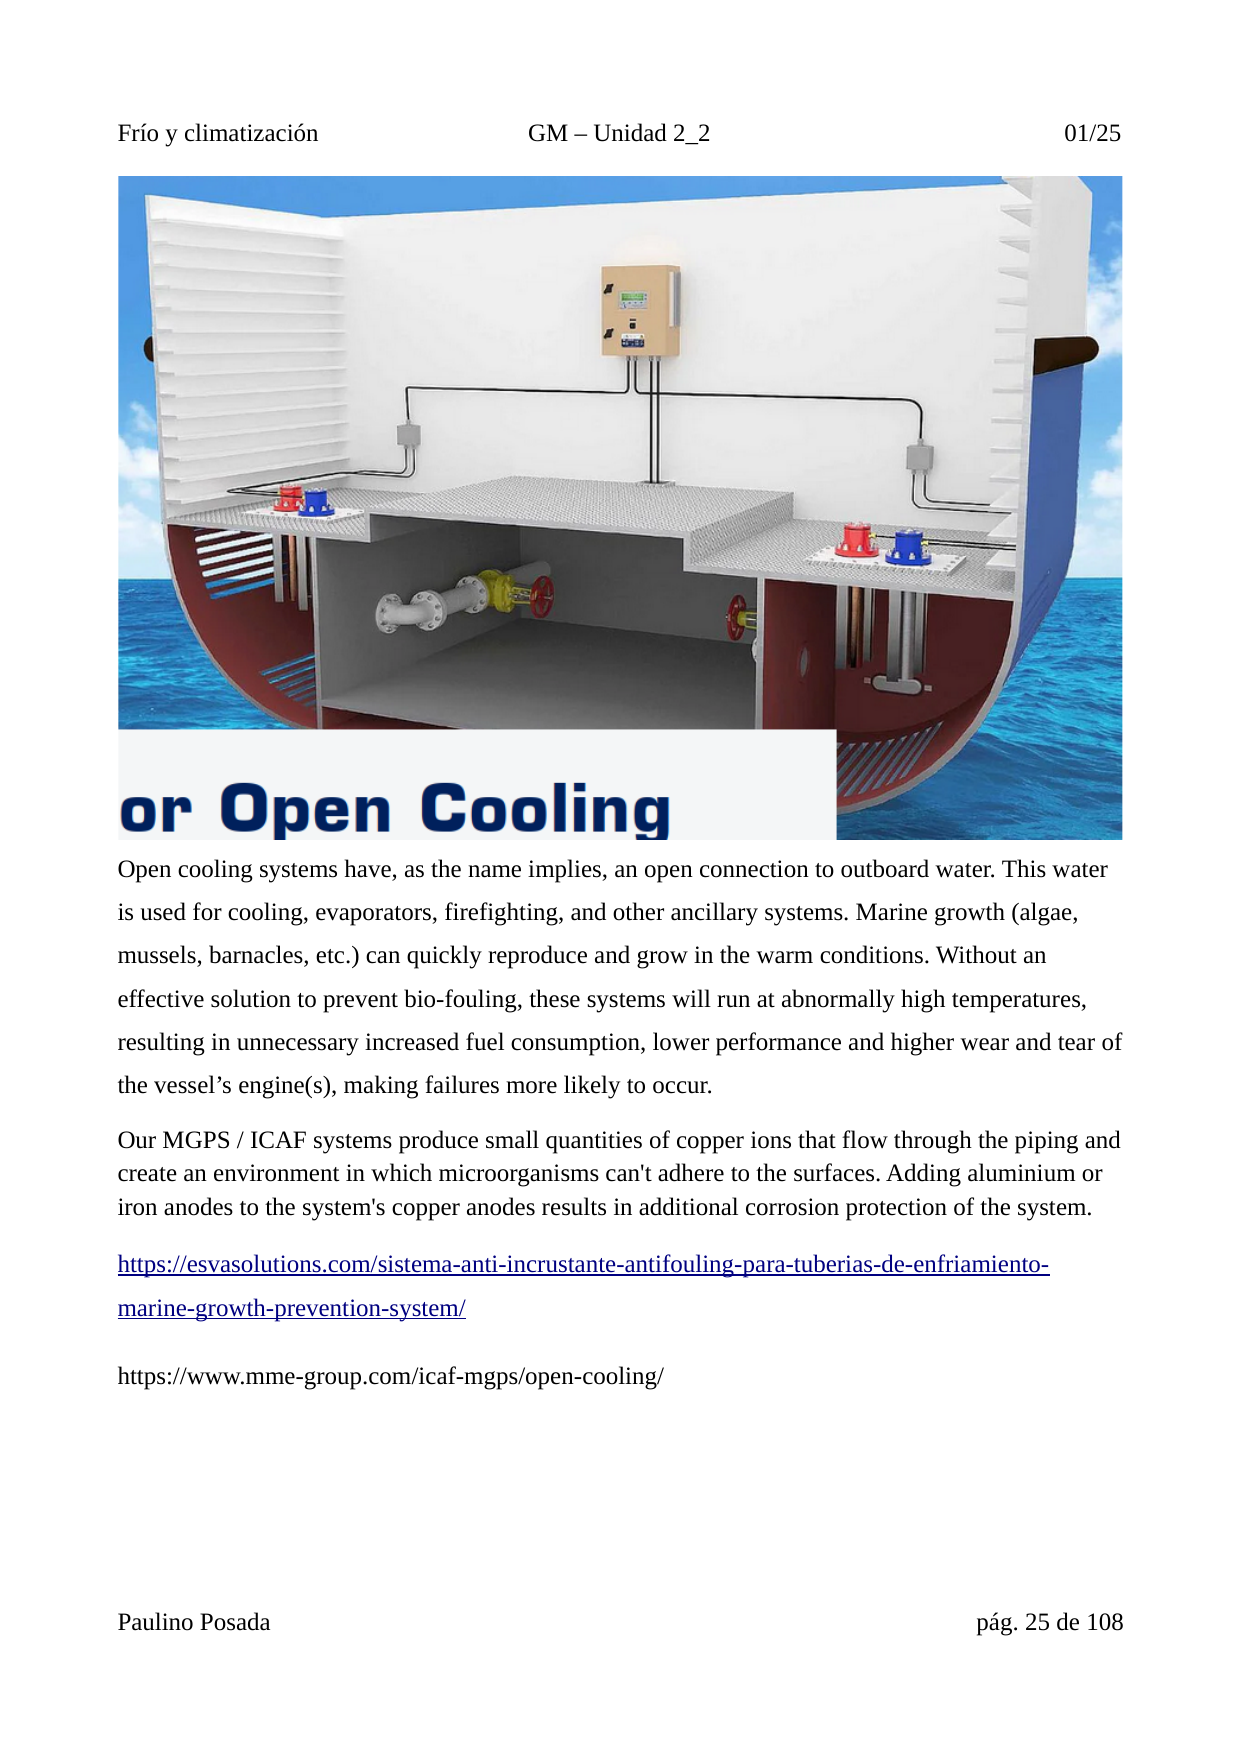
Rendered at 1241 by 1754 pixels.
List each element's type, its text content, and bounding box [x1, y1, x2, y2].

text Our MGPS / ICAF systems produce small quantities of copper ions that flow through the piping and create an environment in which microorganisms can't adhere to the surfaces. Adding aluminium or iron anodes to the system's copper anodes results in additional corrosion protection of the system. [117, 1126, 1123, 1220]
text https://www.mme-group.com/icaf-mgps/open-cooling/ [117, 1361, 1123, 1389]
text https://esvasolutions.com/sistema-anti-incrustante-antifouling-para-tuberias-de-enfriamiento-marine-growth-prevention-system/ [117, 1249, 1123, 1321]
text Open cooling systems have, as the name implies, an open connection to outboard water. This water is used for cooling, evaporators, firefighting, and other ancillary systems. Marine growth (algae, mussels, barnacles, etc.) can quickly reproduce and grow in the warm conditions. Without an effective solution to prevent bio-fouling, these systems will run at abnormally high temperatures, resulting in unnecessary increased fuel consumption, lower performance and higher wear and tear of the vessel’s engine(s), making failures more likely to occur. [117, 176, 1123, 1099]
picture [118, 176, 1123, 840]
